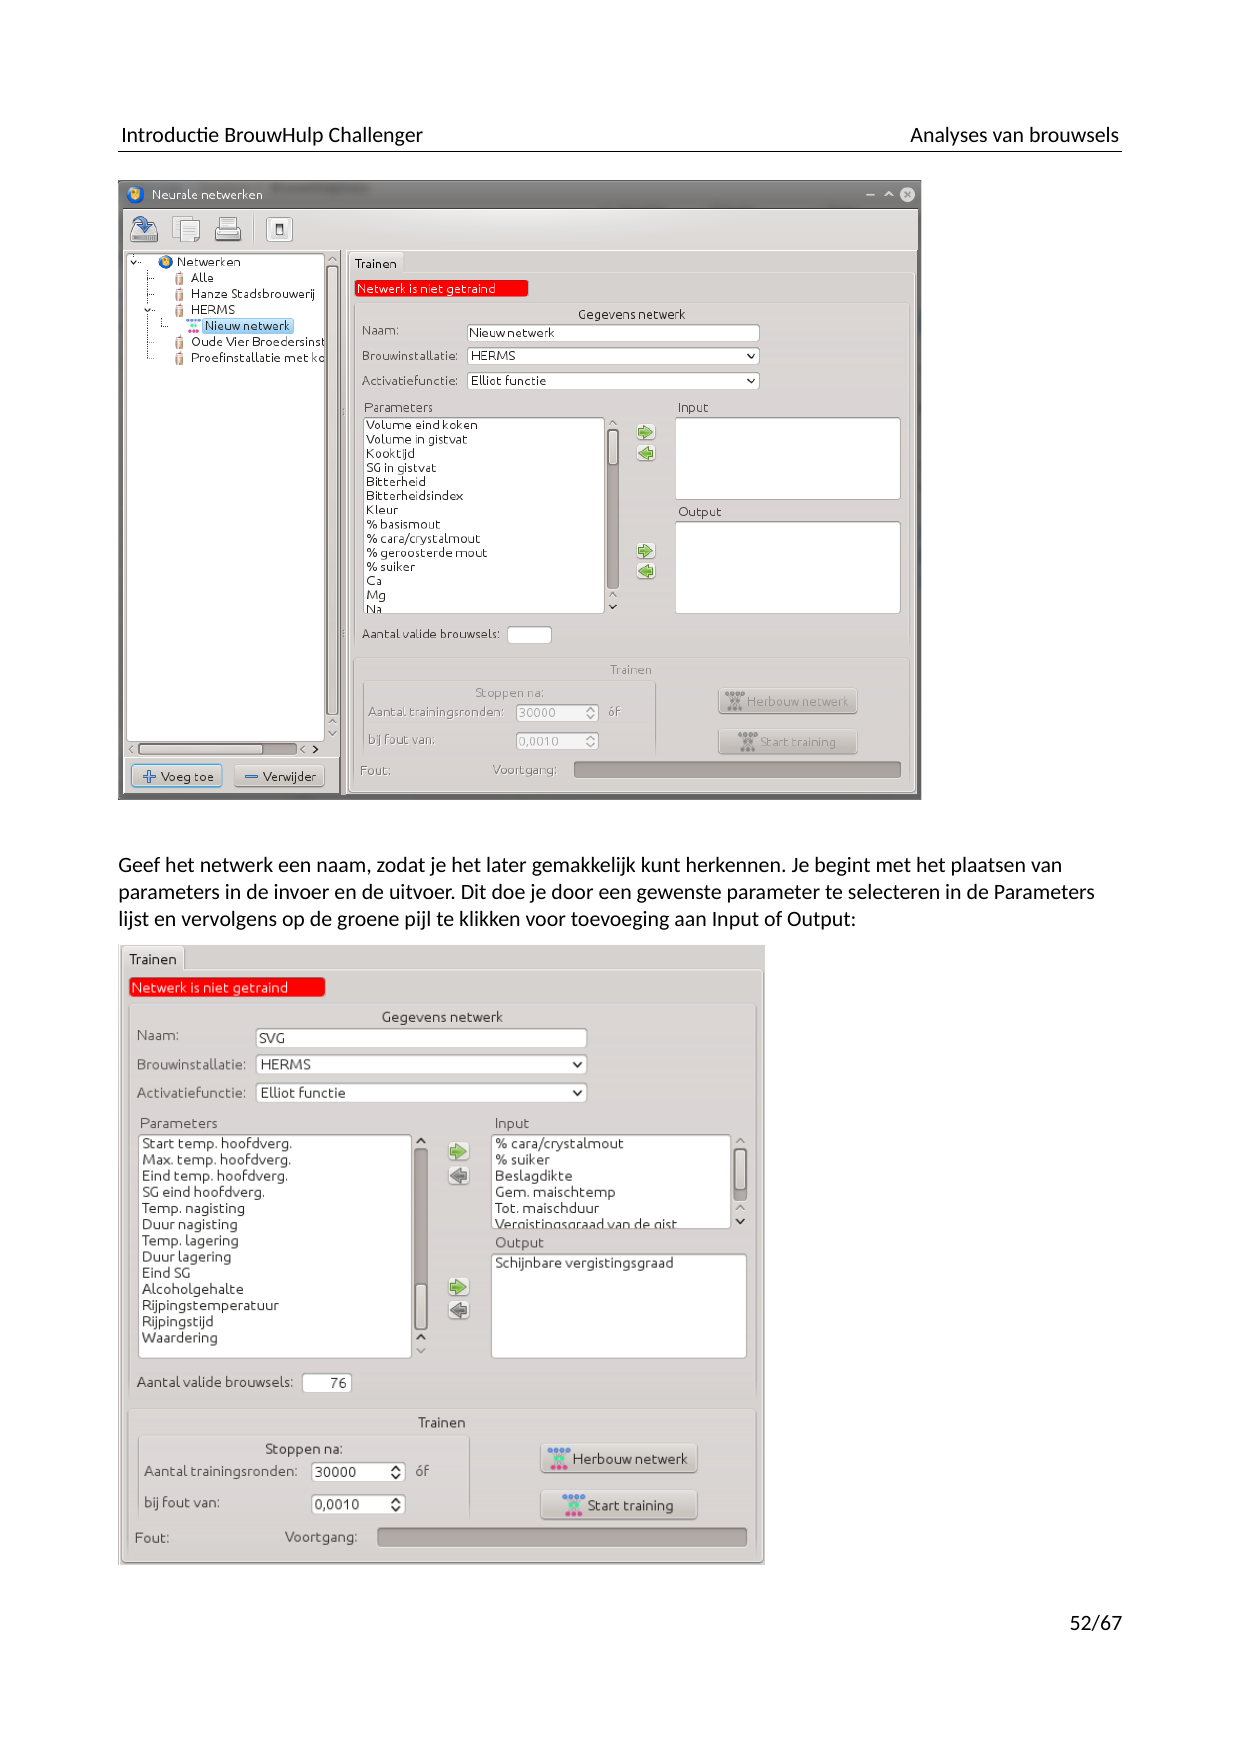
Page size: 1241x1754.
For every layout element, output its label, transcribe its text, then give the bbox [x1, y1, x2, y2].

text Geef het netwerk een naam, zodat je het later gemakkelijk kunt herkennen. Je begint met het plaatsen van parameters in de invoer en de uitvoer. Dit doe je door een gewenste parameter te selecteren in de Parameters lijst en vervolgens op de groene pijl te klikken voor toevoeging aan Input of Output: [118, 852, 1122, 932]
picture [118, 944, 765, 1565]
picture [118, 180, 922, 800]
